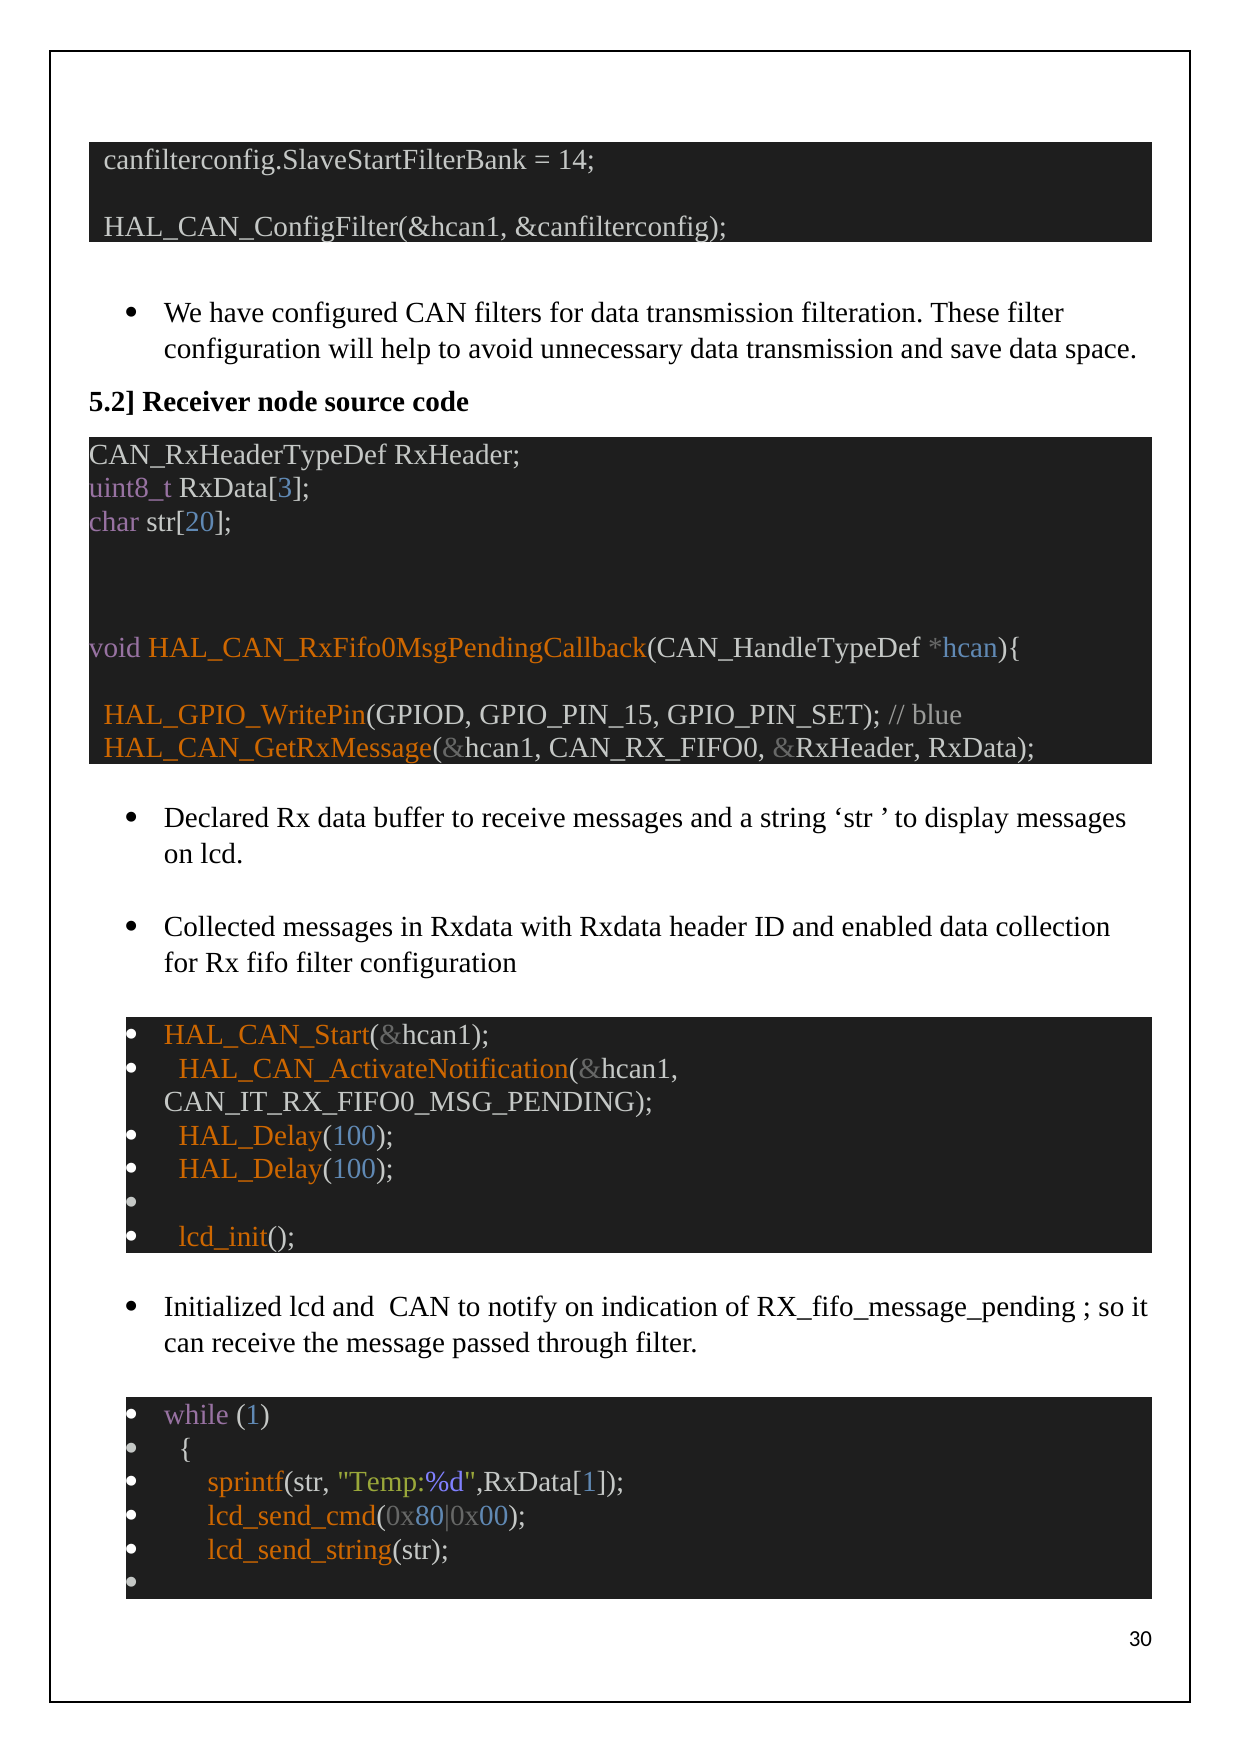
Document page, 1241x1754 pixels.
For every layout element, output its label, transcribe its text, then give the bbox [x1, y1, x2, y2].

text uint8_t RxData[3]; [89, 471, 1152, 504]
list We have configured CAN filters for data transmission filteration. These filter configuration will help to avoid unnecessary data transmission and save data space. [126, 295, 1152, 365]
list Initialized lcd and CAN to notify on indication of RX_fifo_message_pending ; so it can receive the message passed through filter. [126, 1289, 1152, 1358]
list HAL_CAN_ActivateNotification(&hcan1, CAN_IT_RX_FIFO0_MSG_PENDING); [126, 1051, 1152, 1118]
list HAL_Delay(100); [126, 1152, 1152, 1185]
text HAL_CAN_GetRxMessage(&hcan1, CAN_RX_FIFO0, &RxHeader, RxData); [89, 730, 1152, 764]
text void HAL_CAN_RxFifo0MsgPendingCallback(CAN_HandleTypeDef *hcan){ [89, 630, 1152, 663]
list lcd_send_cmd(0x80|0x00); [126, 1498, 1152, 1532]
list Collected messages in Rxdata with Rxdata header ID and enabled data collection for Rx fifo filter configuration [126, 909, 1152, 978]
list Declared Rx data buffer to receive messages and a string ‘str ’ to display messages on lcd. [126, 800, 1152, 870]
text 5.2] Receiver node source code [89, 384, 1152, 418]
list while (1) [126, 1397, 1152, 1431]
list sprintf(str, "Temp:%d",RxData[1]); [126, 1464, 1152, 1498]
list lcd_init(); [126, 1219, 1152, 1253]
text char str[20]; [89, 504, 1152, 538]
text HAL_CAN_ConfigFilter(&hcan1, &canfilterconfig); [89, 209, 1152, 242]
list { [126, 1431, 1152, 1464]
text CAN_RxHeaderTypeDef RxHeader; [89, 437, 1152, 471]
list HAL_Delay(100); [126, 1118, 1152, 1152]
text canfilterconfig.SlaveStartFilterBank = 14; [89, 142, 1152, 175]
list lcd_send_string(str); [126, 1532, 1152, 1566]
text HAL_GPIO_WritePin(GPIOD, GPIO_PIN_15, GPIO_PIN_SET); // blue [89, 697, 1152, 730]
list HAL_CAN_Start(&hcan1); [126, 1017, 1152, 1051]
